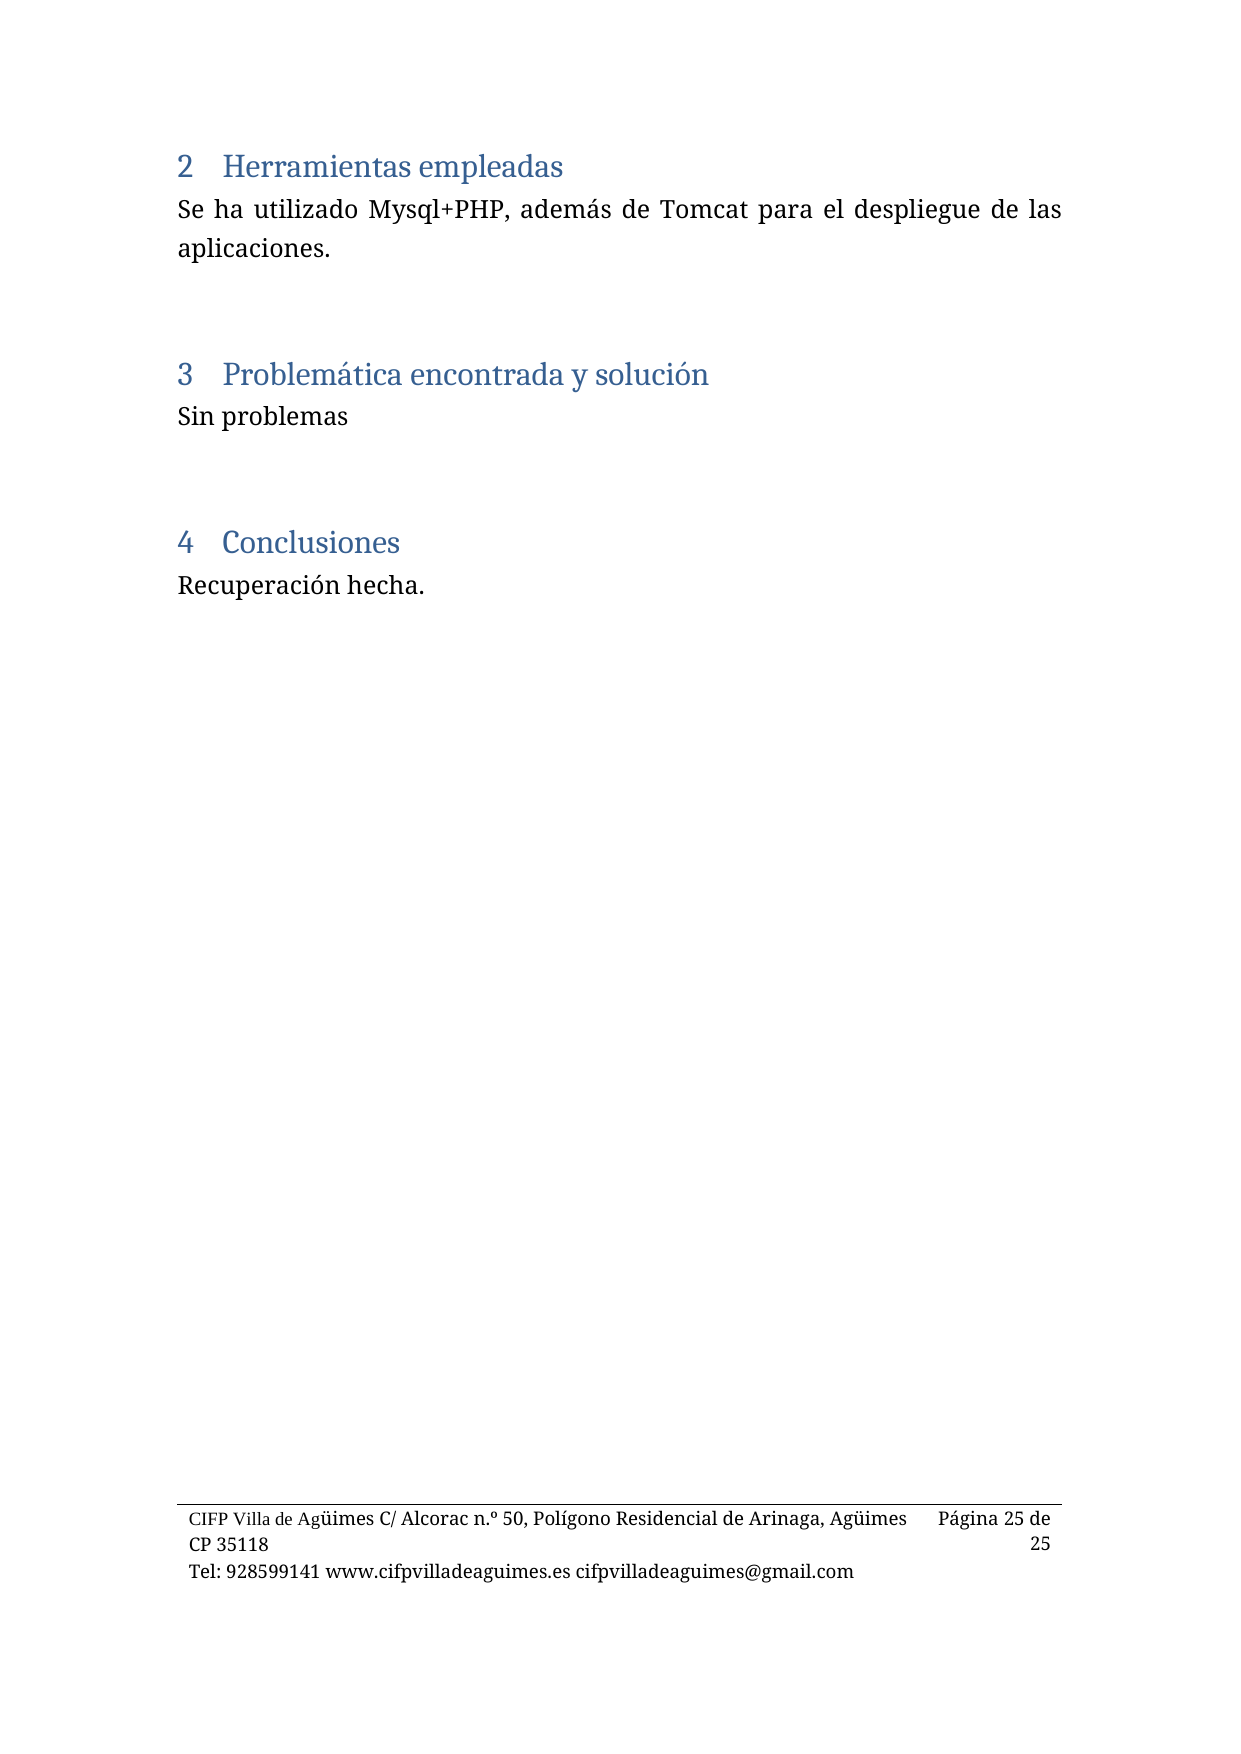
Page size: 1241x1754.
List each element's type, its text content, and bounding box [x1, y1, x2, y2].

text Recuperación hecha. [177, 567, 1063, 601]
subtitle Conclusiones [177, 523, 1063, 562]
text Sin problemas [177, 399, 1063, 433]
text Se ha utilizado Mysql+PHP, además de Tomcat para el despliegue de las aplicaciones. [177, 192, 1063, 265]
subtitle Herramientas empleadas [177, 148, 1063, 186]
subtitle Problemática encontrada y solución [177, 355, 1063, 393]
